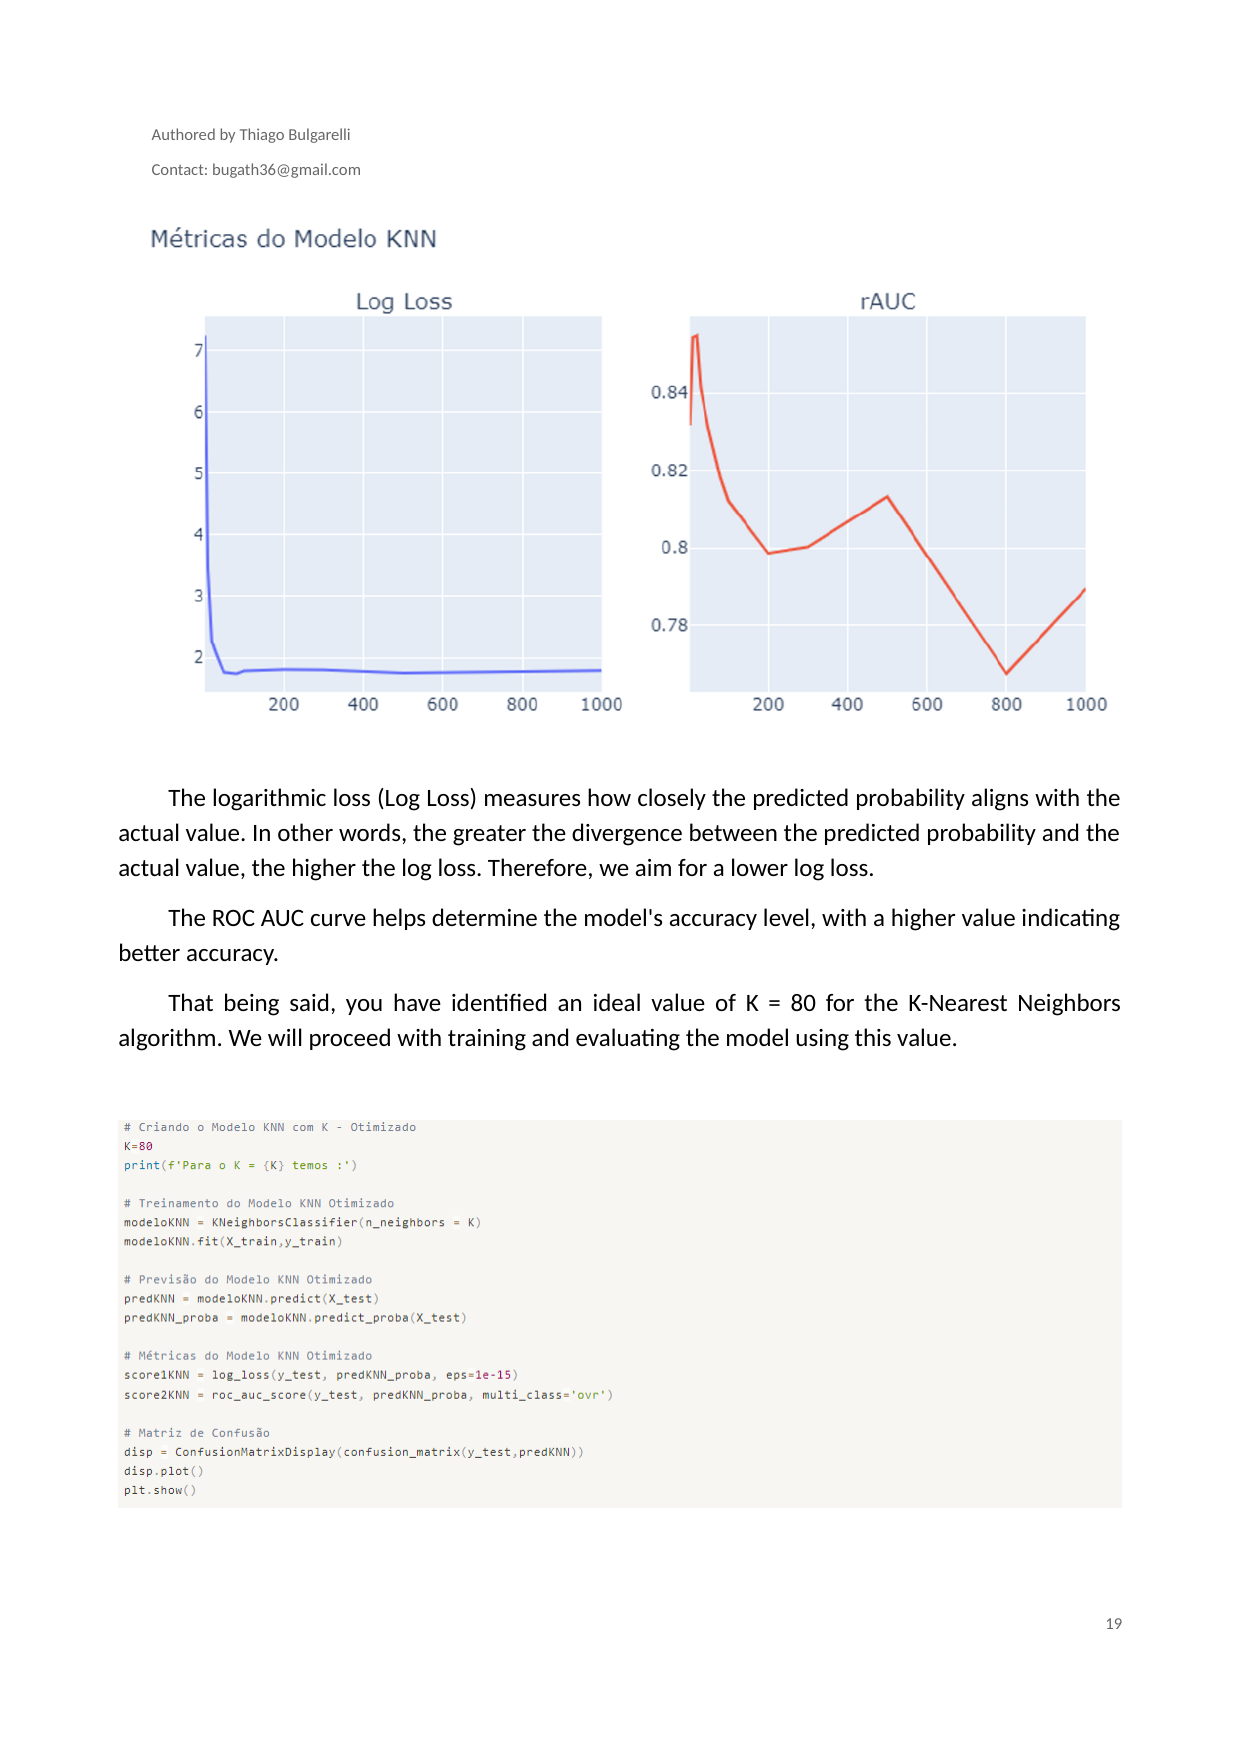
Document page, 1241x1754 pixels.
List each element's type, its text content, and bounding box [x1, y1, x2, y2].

picture [118, 1120, 1123, 1508]
picture [118, 214, 1123, 729]
text That being said, you have identified an ideal value of K = 80 for the K-Nearest Neighbors algorithm. We will proceed with training and evaluating the model using this value. [118, 987, 1122, 1052]
text The ROC AUC curve helps determine the model's accuracy level, with a higher value indicating better accuracy. [118, 902, 1122, 968]
text The logarithmic loss (Log Loss) measures how closely the predicted probability aligns with the actual value. In other words, the greater the divergence between the predicted probability and the actual value, the higher the log loss. Therefore, we aim for a lower log loss. [118, 782, 1122, 883]
